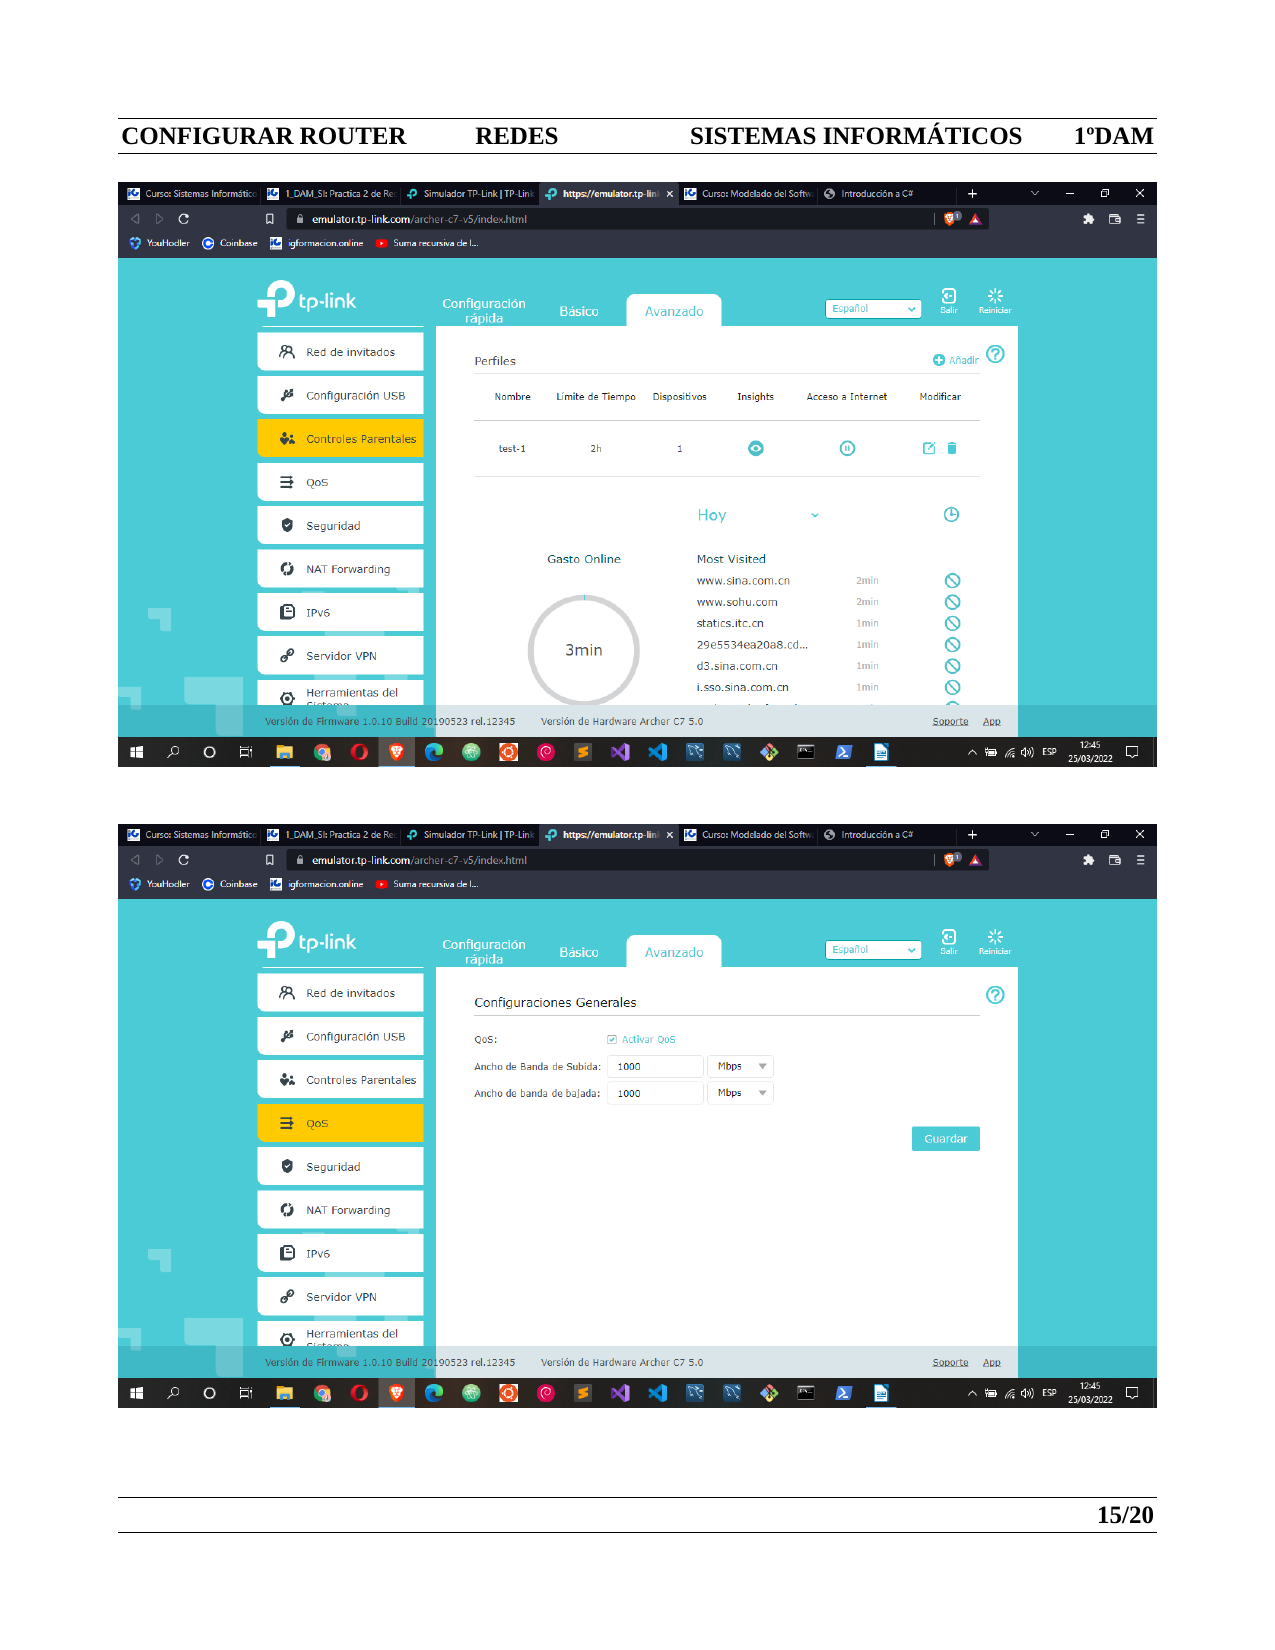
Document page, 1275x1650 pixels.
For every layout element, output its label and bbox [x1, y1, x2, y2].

picture [118, 182, 1157, 767]
picture [118, 824, 1157, 1408]
